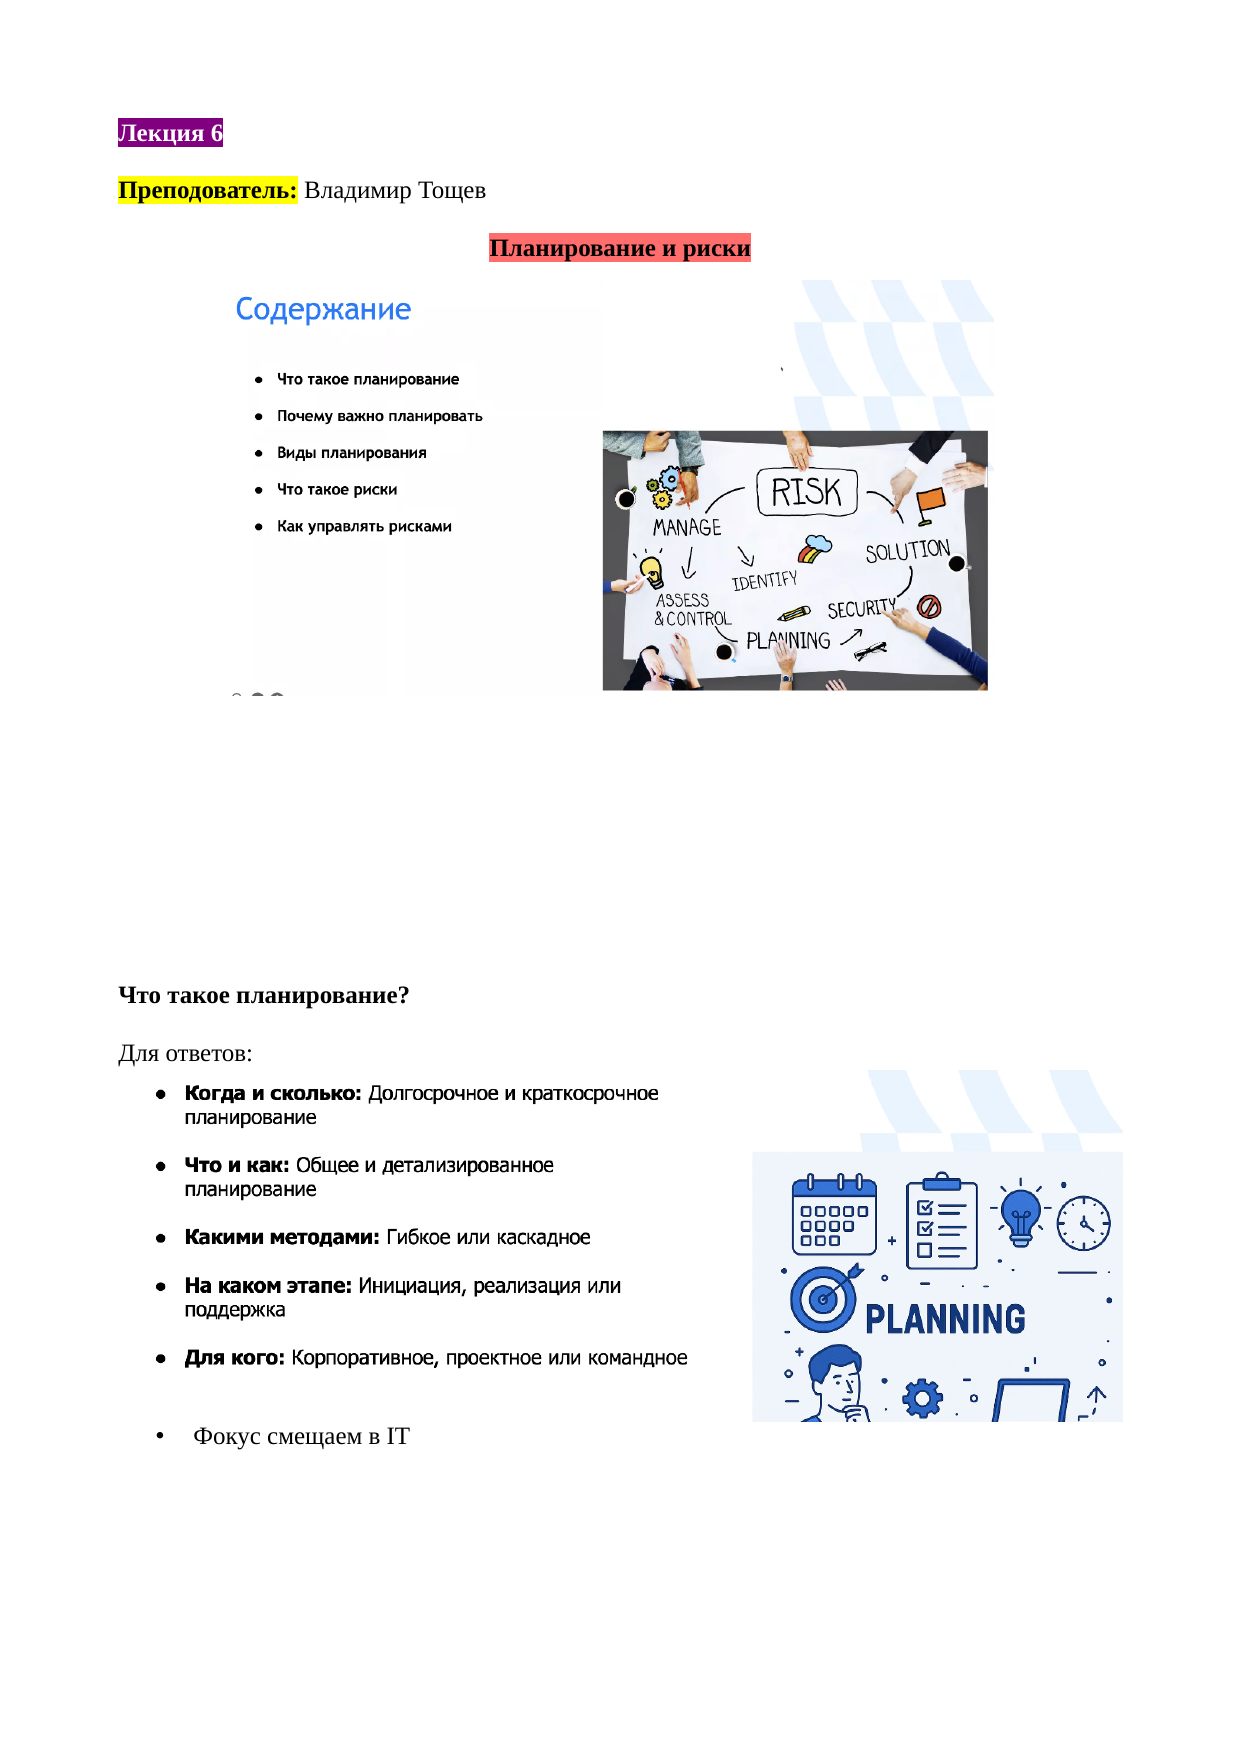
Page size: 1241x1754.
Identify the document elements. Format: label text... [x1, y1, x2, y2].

list Фокус смещаем в IT [156, 1067, 1122, 1450]
text Что такое планирование? [118, 981, 1122, 1009]
picture [118, 1070, 1109, 1422]
picture [226, 280, 995, 696]
text Планирование и риски [118, 233, 1122, 262]
text Для ответов: [118, 1038, 1122, 1067]
text Лекция 6 [118, 118, 1122, 147]
text Преподователь: Владимир Тощев [118, 176, 1122, 204]
